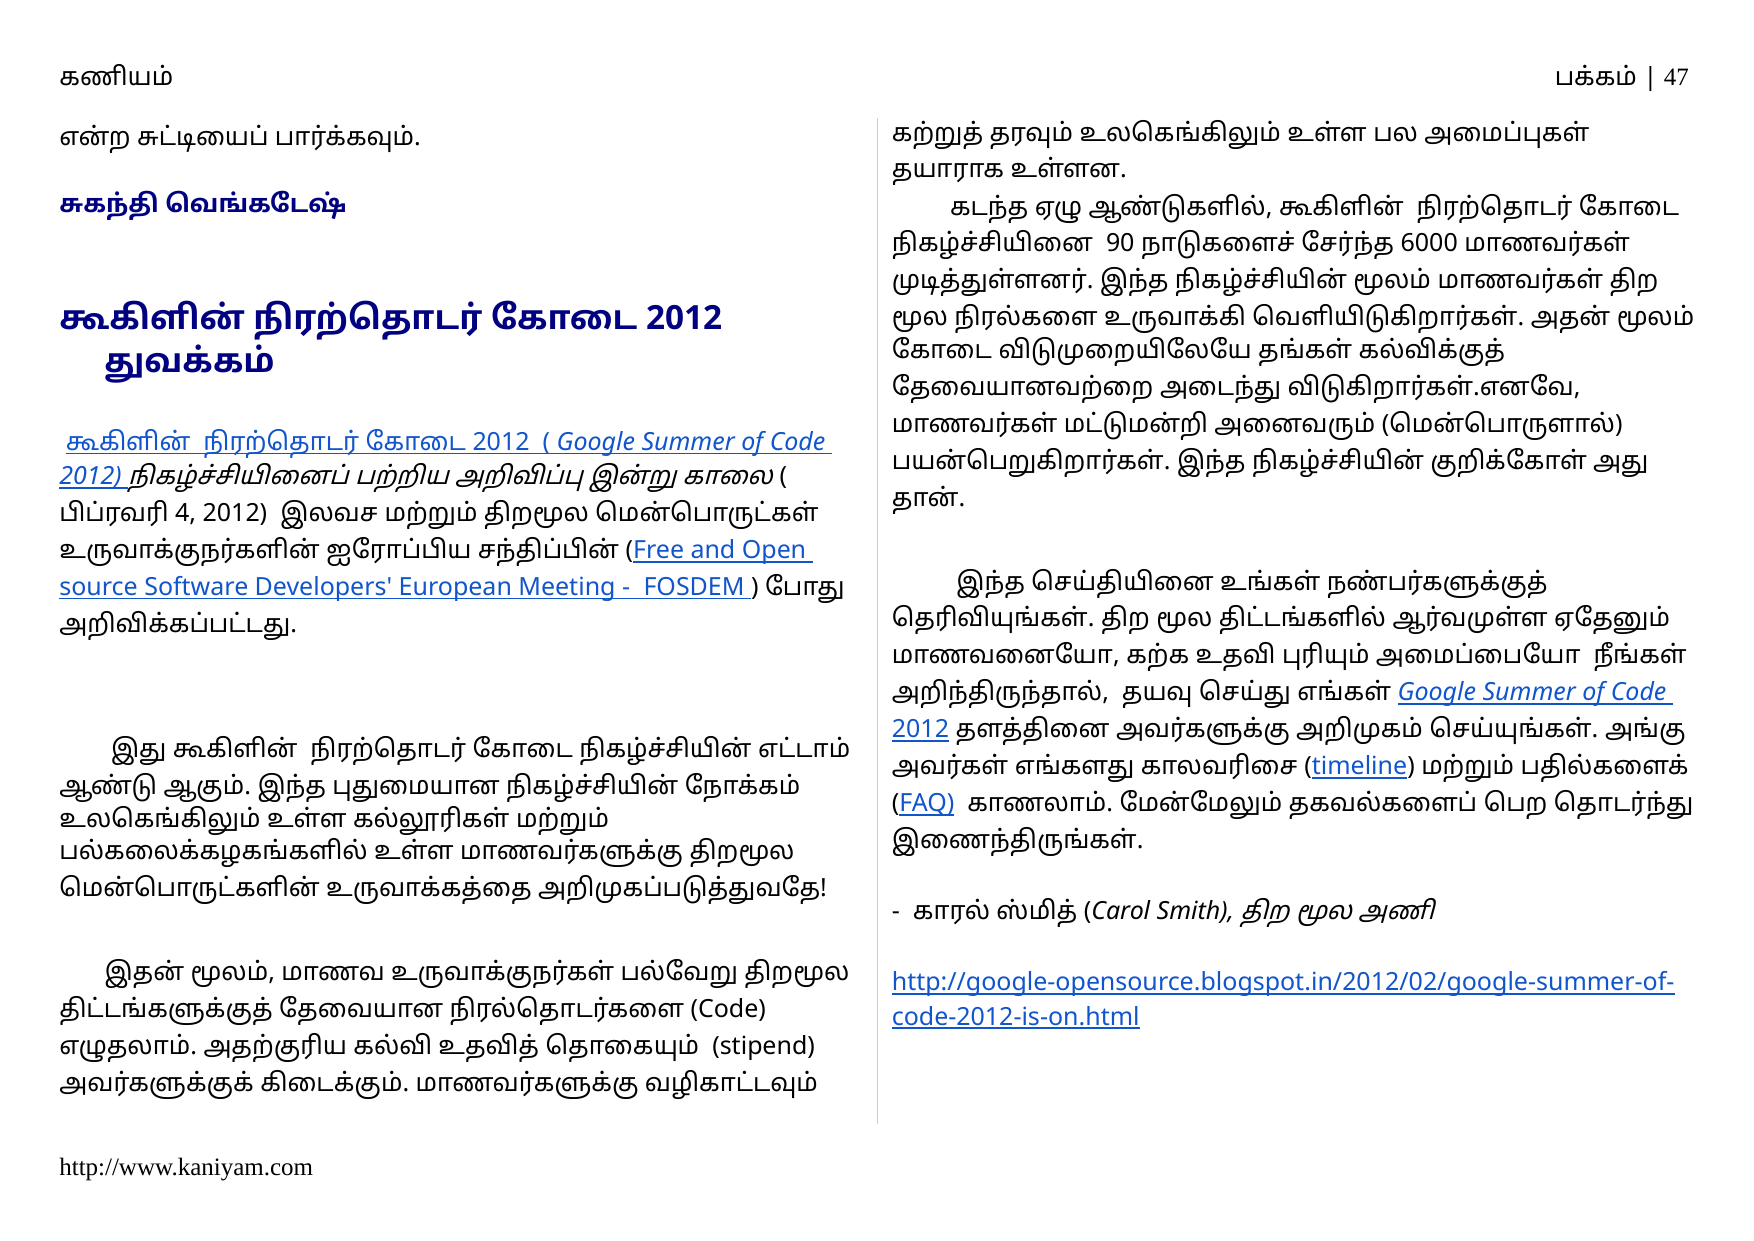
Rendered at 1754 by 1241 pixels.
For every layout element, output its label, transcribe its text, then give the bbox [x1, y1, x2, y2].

subtitle கூகிளின் நிரற்தொடர் கோடை 2012 துவக்கம் [59, 294, 862, 386]
subtitle கூகிளின் நிரற்தொடர் கோடை 2012 ( Google Summer of Code 2012) நிகழ்ச்சியினைப் பற்றிய அறிவிப்பு இன்று காலை ( பிப்ரவரி 4, 2012) இலவச மற்றும் திறமூல மென்பொருட்கள் உருவாக்குநர்களின் ஐரோப்பிய சந்திப்பின் (Free and Open source Software Developers' European Meeting - FOSDEM ) போது அறிவிக்கப்பட்டது. [59, 424, 862, 643]
subtitle சுகந்தி வெங்கடேஷ் [59, 189, 862, 222]
subtitle என்ற சுட்டியைப் பார்க்கவும். [59, 118, 862, 156]
text இந்த செய்தியினை உங்கள் நண்பர்களுக்குத் தெரிவியுங்கள். திற மூல திட்டங்களில் ஆர்வமுள்ள ஏதேனும் மாணவனையோ, கற்க உதவி புரியும் அமைப்பையோ நீங்கள் அறிந்திருந்தால், தயவு செய்து எங்கள் Google Summer of Code 2012 தளத்தினை அவர்களுக்கு அறிமுகம் செய்யுங்கள். அங்கு அவர்கள் எங்களது காலவரிசை (timeline) மற்றும் பதில்களைக் (FAQ) காணலாம். மேன்மேலும் தகவல்களைப் பெற தொடர்ந்து இணைந்திருங்கள். - காரல் ஸ்மித் (Carol Smith), திற மூல அணி http://google-opensource.blogspot.in/2012/02/google-summer-of-code-2012-is-on.html [892, 529, 1695, 1032]
text இது கூகிளின் நிரற்தொடர் கோடை நிகழ்ச்சியின் எட்டாம் ஆண்டு ஆகும். இந்த புதுமையான நிகழ்ச்சியின் நோக்கம் உலகெங்கிலும் உள்ள கல்லூரிகள் மற்றும் பல்கலைக்கழகங்களில் உள்ள மாணவர்களுக்கு திறமூல மென்பொருட்களின் உருவாக்கத்தை அறிமுகப்படுத்துவதே! [59, 697, 862, 907]
text கற்றுத் தரவும் உலகெங்கிலும் உள்ள பல அமைப்புகள் தயாராக உள்ளன. கடந்த ஏழு ஆண்டுகளில், கூகிளின் நிரற்தொடர் கோடை நிகழ்ச்சியினை 90 நாடுகளைச் சேர்ந்த 6000 மாணவர்கள் முடித்துள்ளனர். இந்த நிகழ்ச்சியின் மூலம் மாணவர்கள் திற மூல நிரல்களை உருவாக்கி வெளியிடுகிறார்கள். அதன் மூலம் கோடை விடுமுறையிலேயே தங்கள் கல்விக்குத் தேவையானவற்றை அடைந்து விடுகிறார்கள்.எனவே, மாணவர்கள் மட்டுமன்றி அனைவரும் (மென்பொருளால்) பயன்பெறுகிறார்கள். இந்த நிகழ்ச்சியின் குறிக்கோள் அது தான். [892, 118, 1695, 517]
text இதன் மூலம், மாணவ உருவாக்குநர்கள் பல்வேறு திறமூல திட்டங்களுக்குத் தேவையான நிரல்தொடர்களை (Code) எழுதலாம். அதற்குரிய கல்வி உதவித் தொகையும் (stipend) அவர்களுக்குக் கிடைக்கும். மாணவர்களுக்கு வழிகாட்டவும் [59, 919, 862, 1101]
